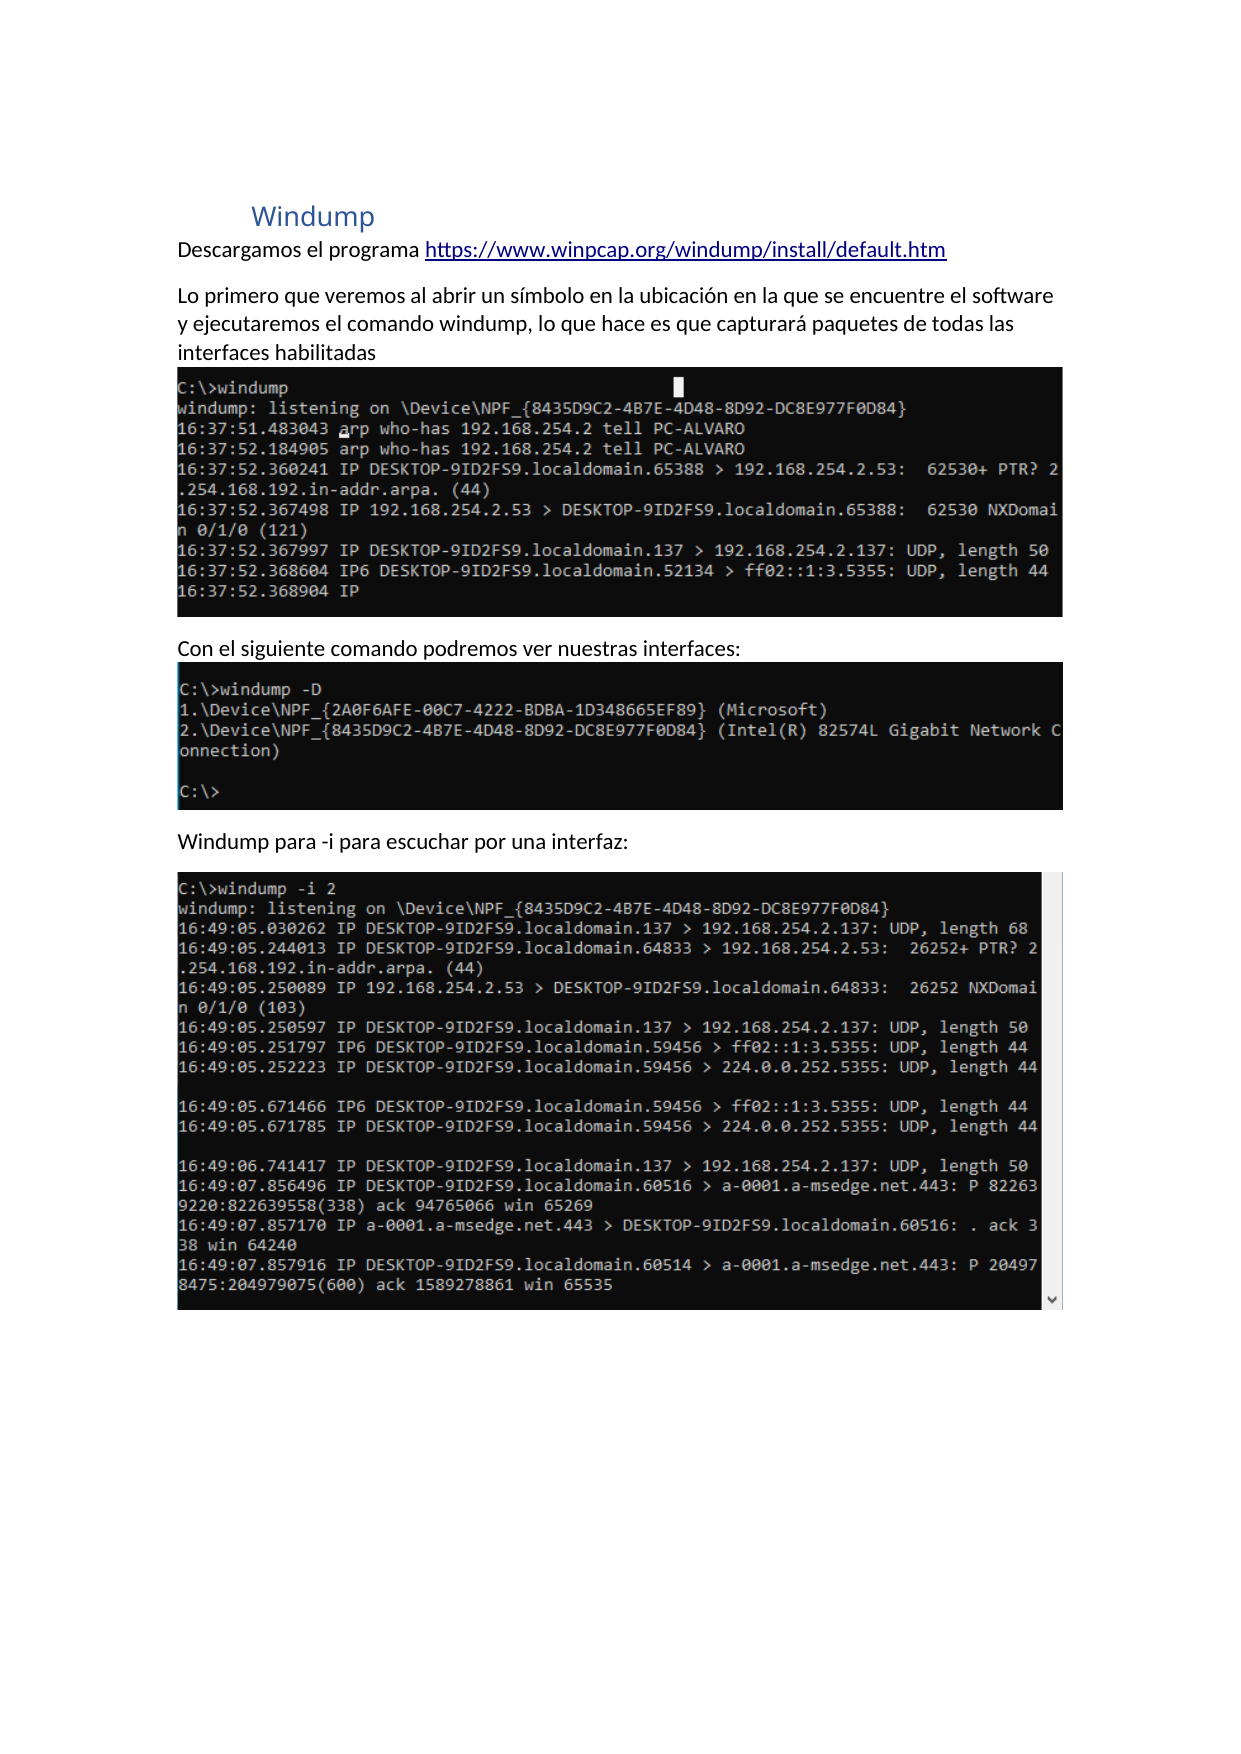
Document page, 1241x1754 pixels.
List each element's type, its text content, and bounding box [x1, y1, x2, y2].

text Descargamos el programa https://www.winpcap.org/windump/install/default.htm [177, 235, 1063, 263]
text Lo primero que veremos al abrir un símbolo en la ubicación en la que se encuentre el software y ejecutaremos el comando windump, lo que hace es que capturará paquetes de todas las interfaces habilitadas [177, 281, 1063, 367]
text Con el siguiente comando podremos ver nuestras interfaces: [177, 634, 1063, 662]
subtitle Windump [177, 197, 1063, 234]
text Windump para -i para escuchar por una interfaz: [177, 827, 1063, 855]
